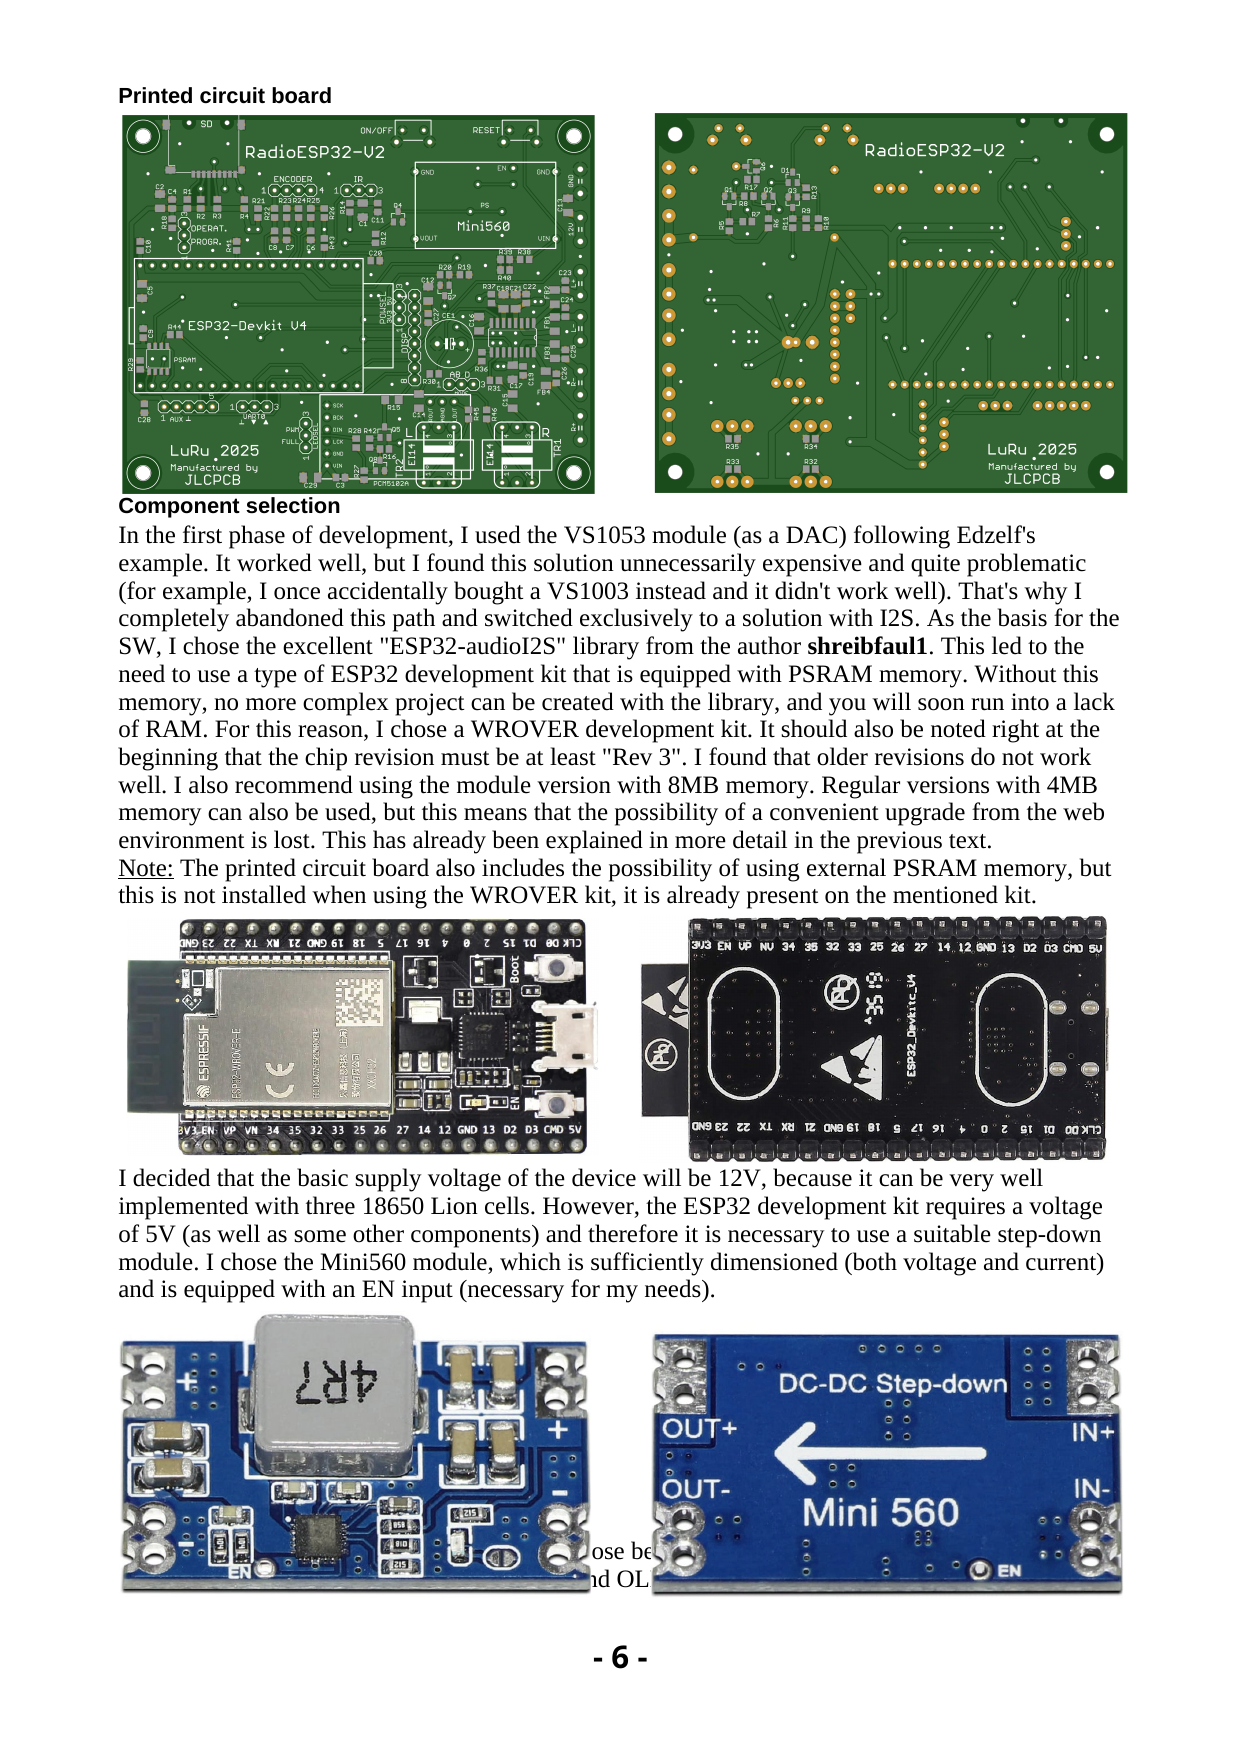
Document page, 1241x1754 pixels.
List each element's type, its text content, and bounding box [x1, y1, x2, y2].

picture [122, 115, 595, 494]
subtitle Component selection [118, 493, 1122, 518]
subtitle Printed circuit board [118, 83, 1122, 108]
picture [654, 113, 1128, 493]
picture [126, 918, 599, 1156]
text I decided that the basic supply voltage of the device will be 12V, because it can be very well implemented with three 18650 Lion cells. However, the ESP32 development kit requires a voltage of 5V (as well as some other components) and therefore it is necessary to use a suitable step-down module. I chose the Mini560 module, which is sufficiently dimensioned (both voltage and current) and is equipped with an EN input (necessary for my needs). [118, 1164, 1122, 1303]
text Note: The printed circuit board also includes the possibility of using external PSRAM memory, but this is not installed when using the WROVER kit, it is already present on the mentioned kit. [118, 854, 1122, 909]
picture [638, 915, 1112, 1163]
picture [118, 1310, 592, 1599]
text In the first phase of development, I used the VS1053 module (as a DAC) following Edzelf's example. It worked well, but I found this solution unnecessarily expensive and quite problematic (for example, I once accidentally bought a VS1003 instead and it didn't work well). That's why I completely abandoned this path and switched exclusively to a solution with I2S. As the basis for the SW, I chose the excellent "ESP32‑audioI2S" library from the author shreibfaul1. This led to the need to use a type of ESP32 development kit that is equipped with PSRAM memory. Without this memory, no more complex project can be created with the library, and you will soon run into a lack of RAM. For this reason, I chose a WROVER development kit. It should also be noted right at the beginning that the chip revision must be at least "Rev 3". I found that older revisions do not work well. I also recommend using the module version with 8MB memory. Regular versions with 4MB memory can also be used, but this means that the possibility of a convenient upgrade from the web environment is lost. This has already been explained in more detail in the previous text. [118, 521, 1122, 854]
picture [651, 1314, 1124, 1603]
